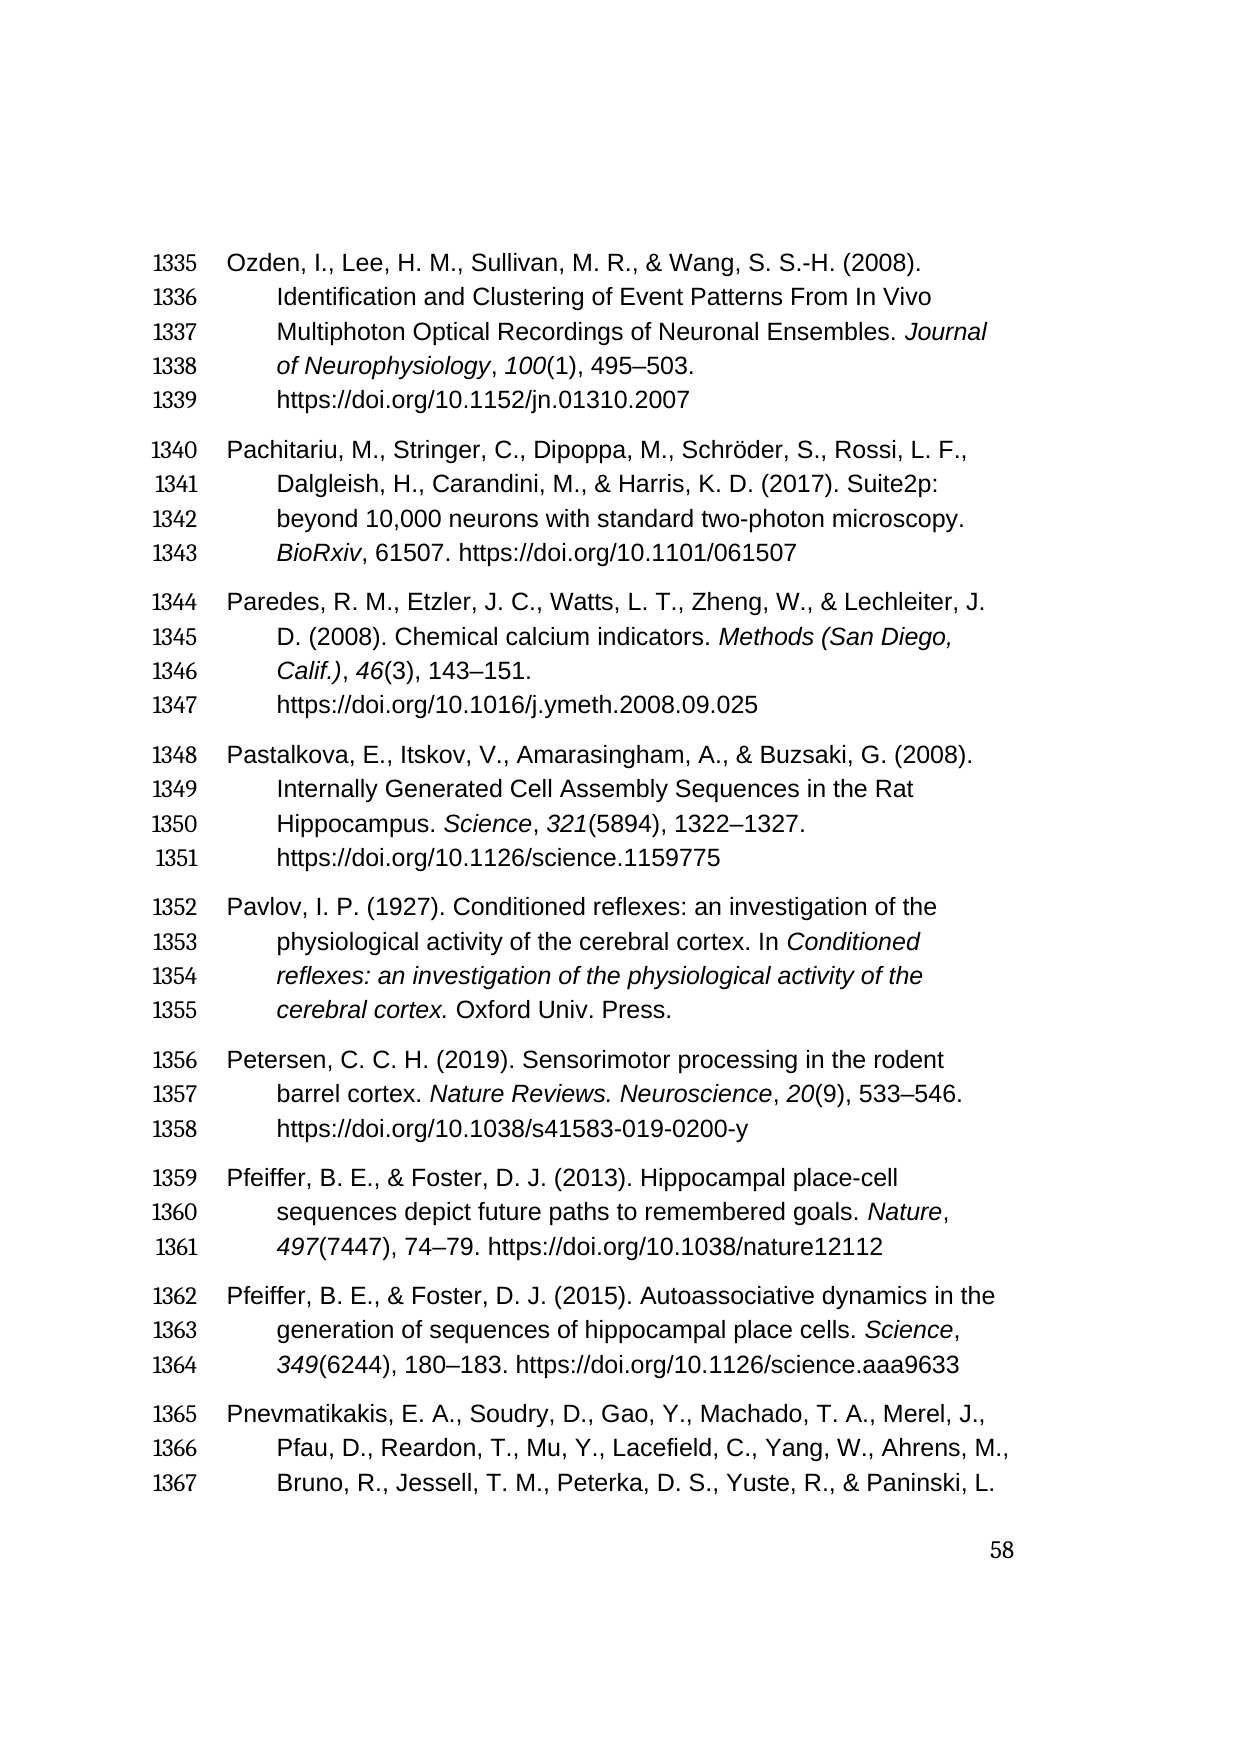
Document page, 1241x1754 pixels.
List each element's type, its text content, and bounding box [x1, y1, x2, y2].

text Pfeiffer, B. E., & Foster, D. J. (2013). Hippocampal place-cell sequences depict future paths to remembered goals. Nature, 497(7447), 74–79. https://doi.org/10.1038/nature12112 [226, 1163, 1014, 1260]
text Pavlov, I. P. (1927). Conditioned reflexes: an investigation of the physiological activity of the cerebral cortex. In Conditioned reflexes: an investigation of the physiological activity of the cerebral cortex. Oxford Univ. Press. [226, 892, 1014, 1024]
text Pastalkova, E., Itskov, V., Amarasingham, A., & Buzsaki, G. (2008). Internally Generated Cell Assembly Sequences in the Rat Hippocampus. Science, 321(5894), 1322–1327. https://doi.org/10.1126/science.1159775 [226, 739, 1014, 872]
text Pfeiffer, B. E., & Foster, D. J. (2015). Autoassociative dynamics in the generation of sequences of hippocampal place cells. Science, 349(6244), 180–183. https://doi.org/10.1126/science.aaa9633 [226, 1281, 1014, 1378]
text Pnevmatikakis, E. A., Soudry, D., Gao, Y., Machado, T. A., Merel, J., Pfau, D., Reardon, T., Mu, Y., Lacefield, C., Yang, W., Ahrens, M., Bruno, R., Jessell, T. M., Peterka, D. S., Yuste, R., & Paninski, L. [226, 1399, 1014, 1496]
text Paredes, R. M., Etzler, J. C., Watts, L. T., Zheng, W., & Lechleiter, J. D. (2008). Chemical calcium indicators. Methods (San Diego, Calif.), 46(3), 143–151. https://doi.org/10.1016/j.ymeth.2008.09.025 [226, 587, 1014, 719]
text Ozden, I., Lee, H. M., Sullivan, M. R., & Wang, S. S.-H. (2008). Identification and Clustering of Event Patterns From In Vivo Multiphoton Optical Recordings of Neuronal Ensembles. Journal of Neurophysiology, 100(1), 495–503. https://doi.org/10.1152/jn.01310.2007 [226, 248, 1014, 414]
text Pachitariu, M., Stringer, C., Dipoppa, M., Schröder, S., Rossi, L. F., Dalgleish, H., Carandini, M., & Harris, K. D. (2017). Suite2p: beyond 10,000 neurons with standard two-photon microscopy. BioRxiv, 61507. https://doi.org/10.1101/061507 [226, 434, 1014, 567]
text Petersen, C. C. H. (2019). Sensorimotor processing in the rodent barrel cortex. Nature Reviews. Neuroscience, 20(9), 533–546. https://doi.org/10.1038/s41583-019-0200-y [226, 1044, 1014, 1142]
